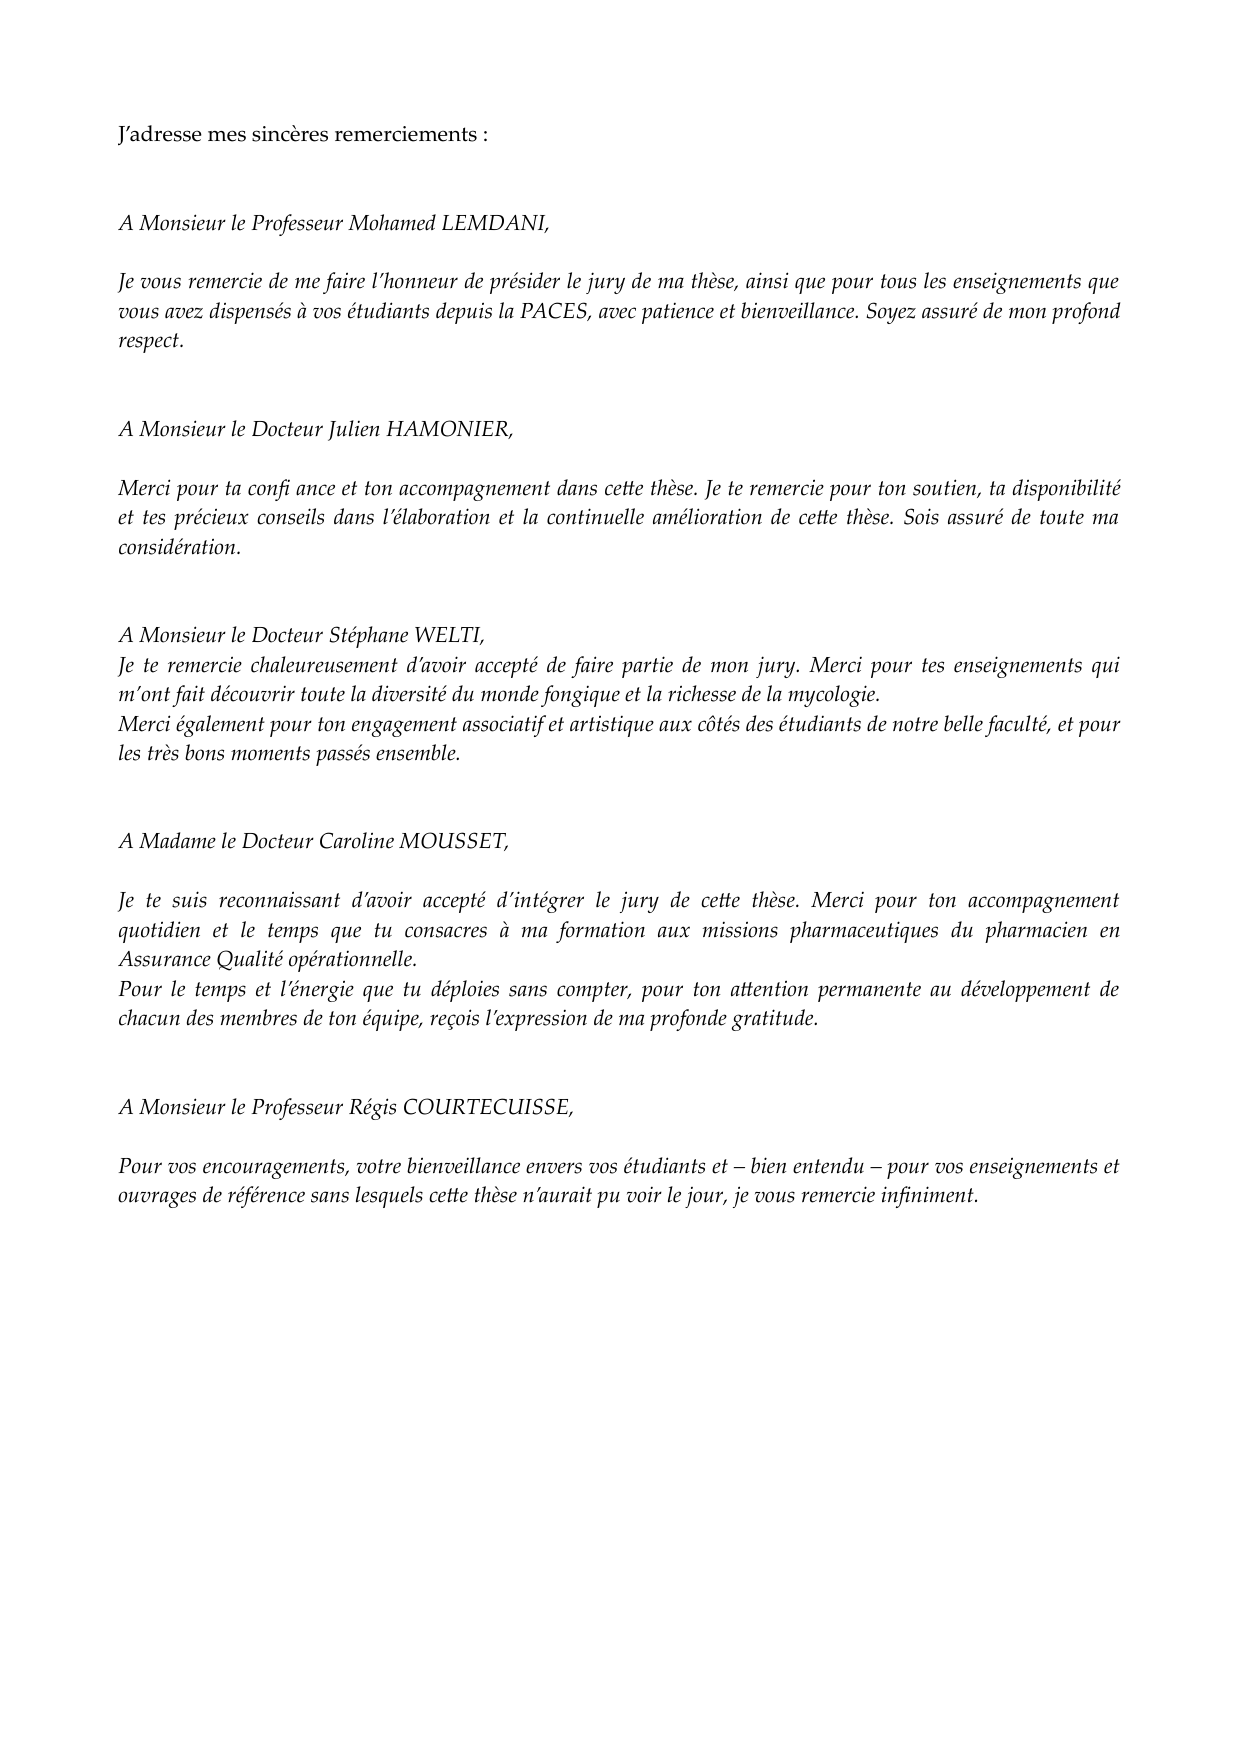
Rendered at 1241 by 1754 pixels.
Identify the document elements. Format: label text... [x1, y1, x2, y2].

text Je vous remercie de me faire l’honneur de présider le jury de ma thèse, ainsi que pour tous les enseignements que vous avez dispensés à vos étudiants depuis la PACES, avec patience et bienveillance. Soyez assuré de mon profond respect. [118, 266, 1122, 354]
text Pour le temps et l’énergie que tu déploies sans compter, pour ton attention permanente au développement de chacun des membres de ton équipe, reçois l’expression de ma profonde gratitude. [118, 973, 1122, 1032]
text Merci pour ta confi ance et ton accompagnement dans cette thèse. Je te remercie pour ton soutien, ta disponibilité et tes précieux conseils dans l’élaboration et la continuelle amélioration de cette thèse. Sois assuré de toute ma considération. [118, 472, 1122, 560]
text A Monsieur le Professeur Régis COURTECUISSE, [118, 1091, 1122, 1120]
text A Madame le Docteur Caroline MOUSSET, [118, 826, 1122, 855]
text A Monsieur le Professeur Mohamed LEMDANI, [118, 207, 1122, 236]
text Je te remercie chaleureusement d’avoir accepté de faire partie de mon jury. Merci pour tes enseignements qui m’ont fait découvrir toute la diversité du monde fongique et la richesse de la mycologie. [118, 649, 1122, 708]
text A Monsieur le Docteur Julien HAMONIER, [118, 413, 1122, 442]
text Je te suis reconnaissant d’avoir accepté d’intégrer le jury de cette thèse. Merci pour ton accompagnement quotidien et le temps que tu consacres à ma formation aux missions pharmaceutiques du pharmacien en Assurance Qualité opérationnelle. [118, 884, 1122, 973]
text J’adresse mes sincères remerciements : [118, 118, 1122, 148]
text Pour vos encouragements, votre bienveillance envers vos étudiants et – bien entendu – pour vos enseignements et ouvrages de référence sans lesquels cette thèse n’aurait pu voir le jour, je vous remercie infiniment. [118, 1150, 1122, 1209]
text A Monsieur le Docteur Stéphane WELTI, [118, 619, 1122, 649]
text Merci également pour ton engagement associatif et artistique aux côtés des étudiants de notre belle faculté, et pour les très bons moments passés ensemble. [118, 708, 1122, 767]
